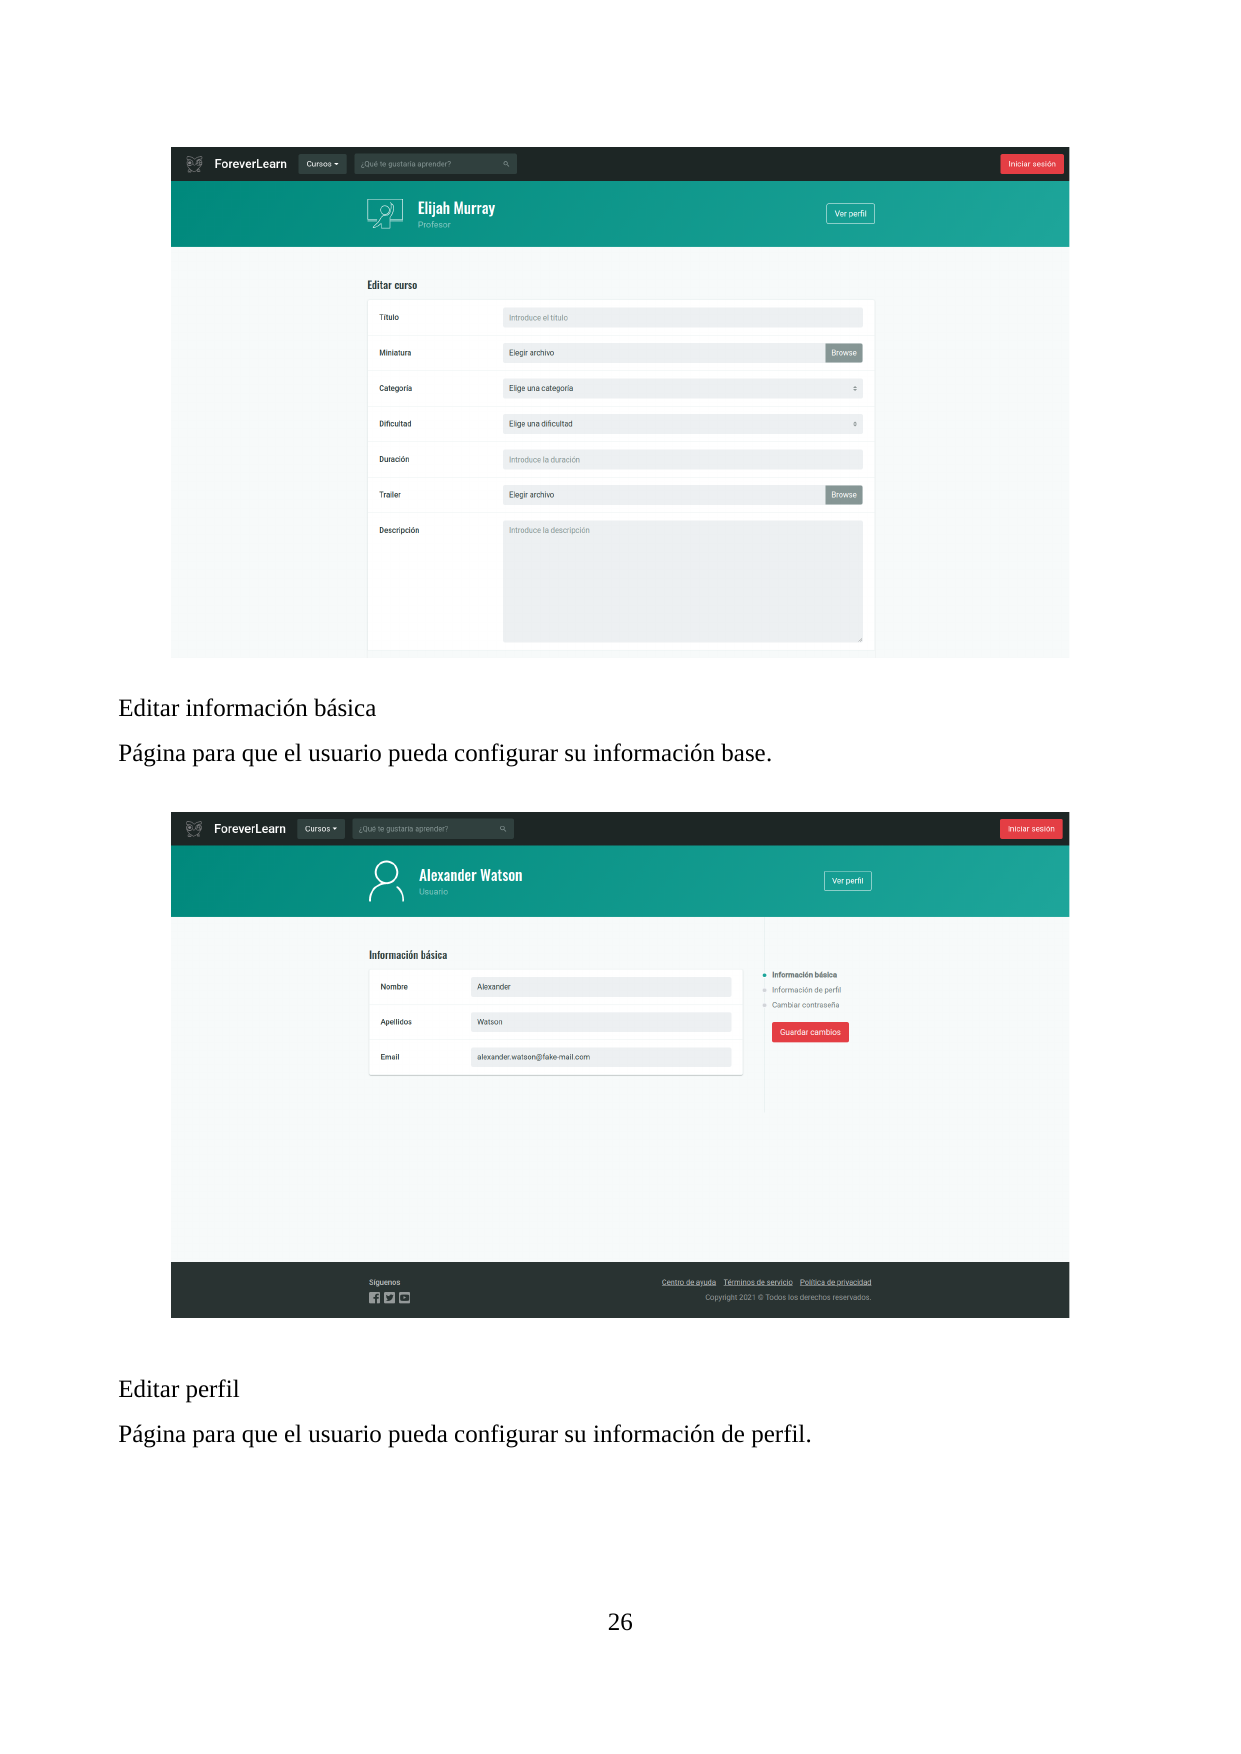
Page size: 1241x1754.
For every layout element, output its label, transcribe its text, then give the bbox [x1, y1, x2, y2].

text Página para que el usuario pueda configurar su información base. [118, 738, 1017, 767]
picture [171, 147, 1070, 658]
text Página para que el usuario pueda configurar su información de perfil. [118, 1419, 1017, 1448]
text Editar perfil [118, 1374, 1017, 1403]
text Editar información básica [118, 693, 1017, 721]
picture [171, 812, 1070, 1318]
